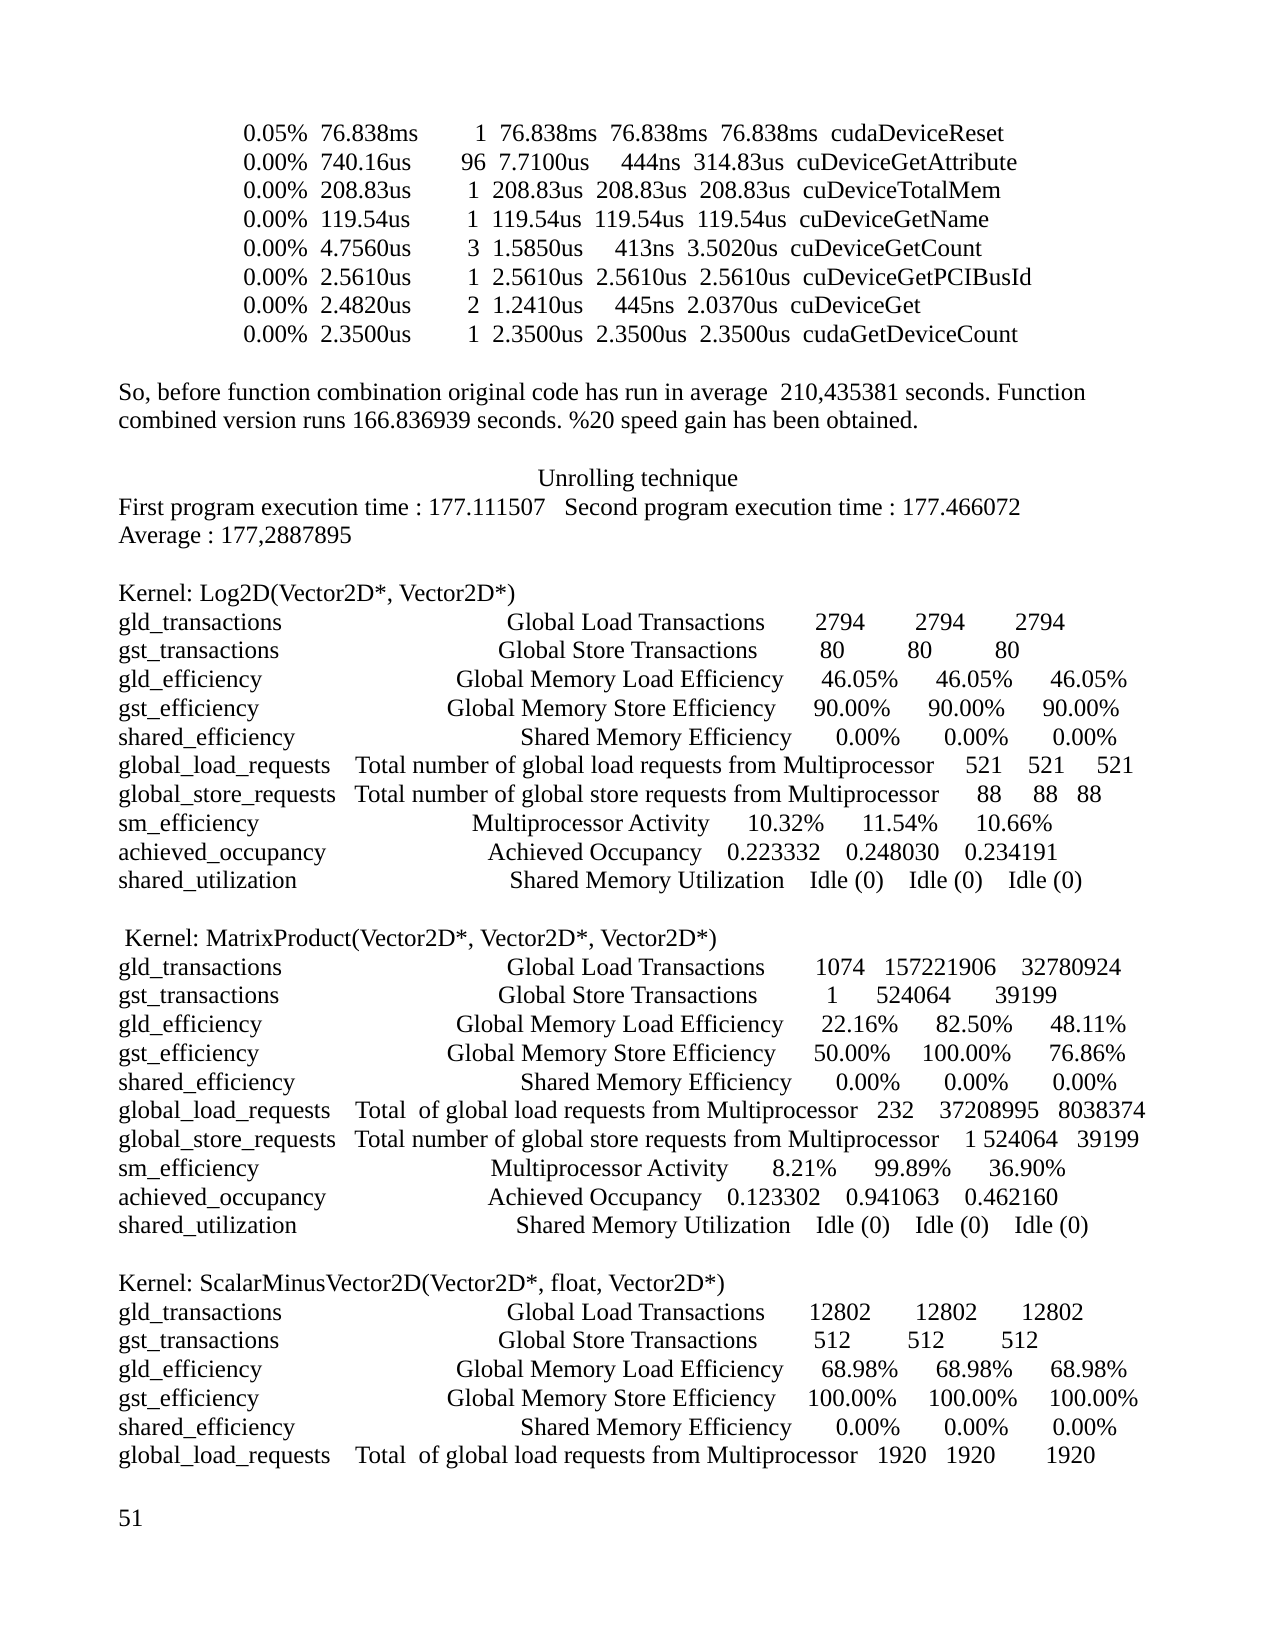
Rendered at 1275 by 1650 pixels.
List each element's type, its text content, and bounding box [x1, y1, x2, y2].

text Kernel: Log2D(Vector2D*, Vector2D*) [118, 578, 1157, 607]
text shared_efficiency Shared Memory Efficiency 0.00% 0.00% 0.00% [118, 1412, 1157, 1441]
text shared_utilization Shared Memory Utilization Idle (0) Idle (0) Idle (0) [118, 1211, 1157, 1239]
text global_load_requests Total of global load requests from Multiprocessor 232 37208995 8038374 [118, 1096, 1157, 1124]
text shared_efficiency Shared Memory Efficiency 0.00% 0.00% 0.00% [118, 722, 1157, 751]
text First program execution time : 177.111507 Second program execution time : 177.466072 [118, 492, 1157, 521]
text Average : 177,2887895 [118, 521, 1157, 549]
text global_load_requests Total number of global load requests from Multiprocessor 521 521 521 [118, 751, 1157, 779]
text gst_transactions Global Store Transactions 512 512 512 [118, 1326, 1157, 1354]
text global_store_requests Total number of global store requests from Multiprocessor 1 524064 39199 [118, 1124, 1157, 1153]
text gst_transactions Global Store Transactions 80 80 80 [118, 636, 1157, 664]
text 0.00% 2.4820us 2 1.2410us 445ns 2.0370us cuDeviceGet [118, 291, 1157, 319]
text Kernel: ScalarMinusVector2D(Vector2D*, float, Vector2D*) [118, 1268, 1157, 1297]
text gst_transactions Global Store Transactions 1 524064 39199 [118, 981, 1157, 1009]
text gst_efficiency Global Memory Store Efficiency 100.00% 100.00% 100.00% [118, 1383, 1157, 1412]
text shared_efficiency Shared Memory Efficiency 0.00% 0.00% 0.00% [118, 1067, 1157, 1096]
text 0.00% 740.16us 96 7.7100us 444ns 314.83us cuDeviceGetAttribute [118, 147, 1157, 176]
text 0.00% 119.54us 1 119.54us 119.54us 119.54us cuDeviceGetName [118, 204, 1157, 233]
text sm_efficiency Multiprocessor Activity 8.21% 99.89% 36.90% [118, 1153, 1157, 1182]
text global_load_requests Total of global load requests from Multiprocessor 1920 1920 1920 [118, 1441, 1157, 1469]
text sm_efficiency Multiprocessor Activity 10.32% 11.54% 10.66% [118, 808, 1157, 837]
text gst_efficiency Global Memory Store Efficiency 50.00% 100.00% 76.86% [118, 1038, 1157, 1067]
text achieved_occupancy Achieved Occupancy 0.223332 0.248030 0.234191 [118, 837, 1157, 866]
text global_store_requests Total number of global store requests from Multiprocessor 88 88 88 [118, 779, 1157, 808]
text gld_efficiency Global Memory Load Efficiency 46.05% 46.05% 46.05% [118, 664, 1157, 693]
text 0.00% 2.5610us 1 2.5610us 2.5610us 2.5610us cuDeviceGetPCIBusId [118, 262, 1157, 291]
text gld_efficiency Global Memory Load Efficiency 22.16% 82.50% 48.11% [118, 1009, 1157, 1038]
text 0.00% 2.3500us 1 2.3500us 2.3500us 2.3500us cudaGetDeviceCount [118, 319, 1157, 348]
text gld_transactions Global Load Transactions 1074 157221906 32780924 [118, 952, 1157, 981]
text 0.05% 76.838ms 1 76.838ms 76.838ms 76.838ms cudaDeviceReset [118, 118, 1157, 147]
text Kernel: MatrixProduct(Vector2D*, Vector2D*, Vector2D*) [118, 923, 1157, 952]
text gld_transactions Global Load Transactions 2794 2794 2794 [118, 607, 1157, 636]
text gld_transactions Global Load Transactions 12802 12802 12802 [118, 1297, 1157, 1326]
text gst_efficiency Global Memory Store Efficiency 90.00% 90.00% 90.00% [118, 693, 1157, 722]
text 0.00% 4.7560us 3 1.5850us 413ns 3.5020us cuDeviceGetCount [118, 233, 1157, 262]
text shared_utilization Shared Memory Utilization Idle (0) Idle (0) Idle (0) [118, 866, 1157, 894]
text Unrolling technique [118, 463, 1157, 492]
text gld_efficiency Global Memory Load Efficiency 68.98% 68.98% 68.98% [118, 1354, 1157, 1383]
text 0.00% 208.83us 1 208.83us 208.83us 208.83us cuDeviceTotalMem [118, 176, 1157, 204]
text So, before function combination original code has run in average 210,435381 seconds. Function combined version runs 166.836939 seconds. %20 speed gain has been obtained. [118, 377, 1157, 434]
text achieved_occupancy Achieved Occupancy 0.123302 0.941063 0.462160 [118, 1182, 1157, 1211]
